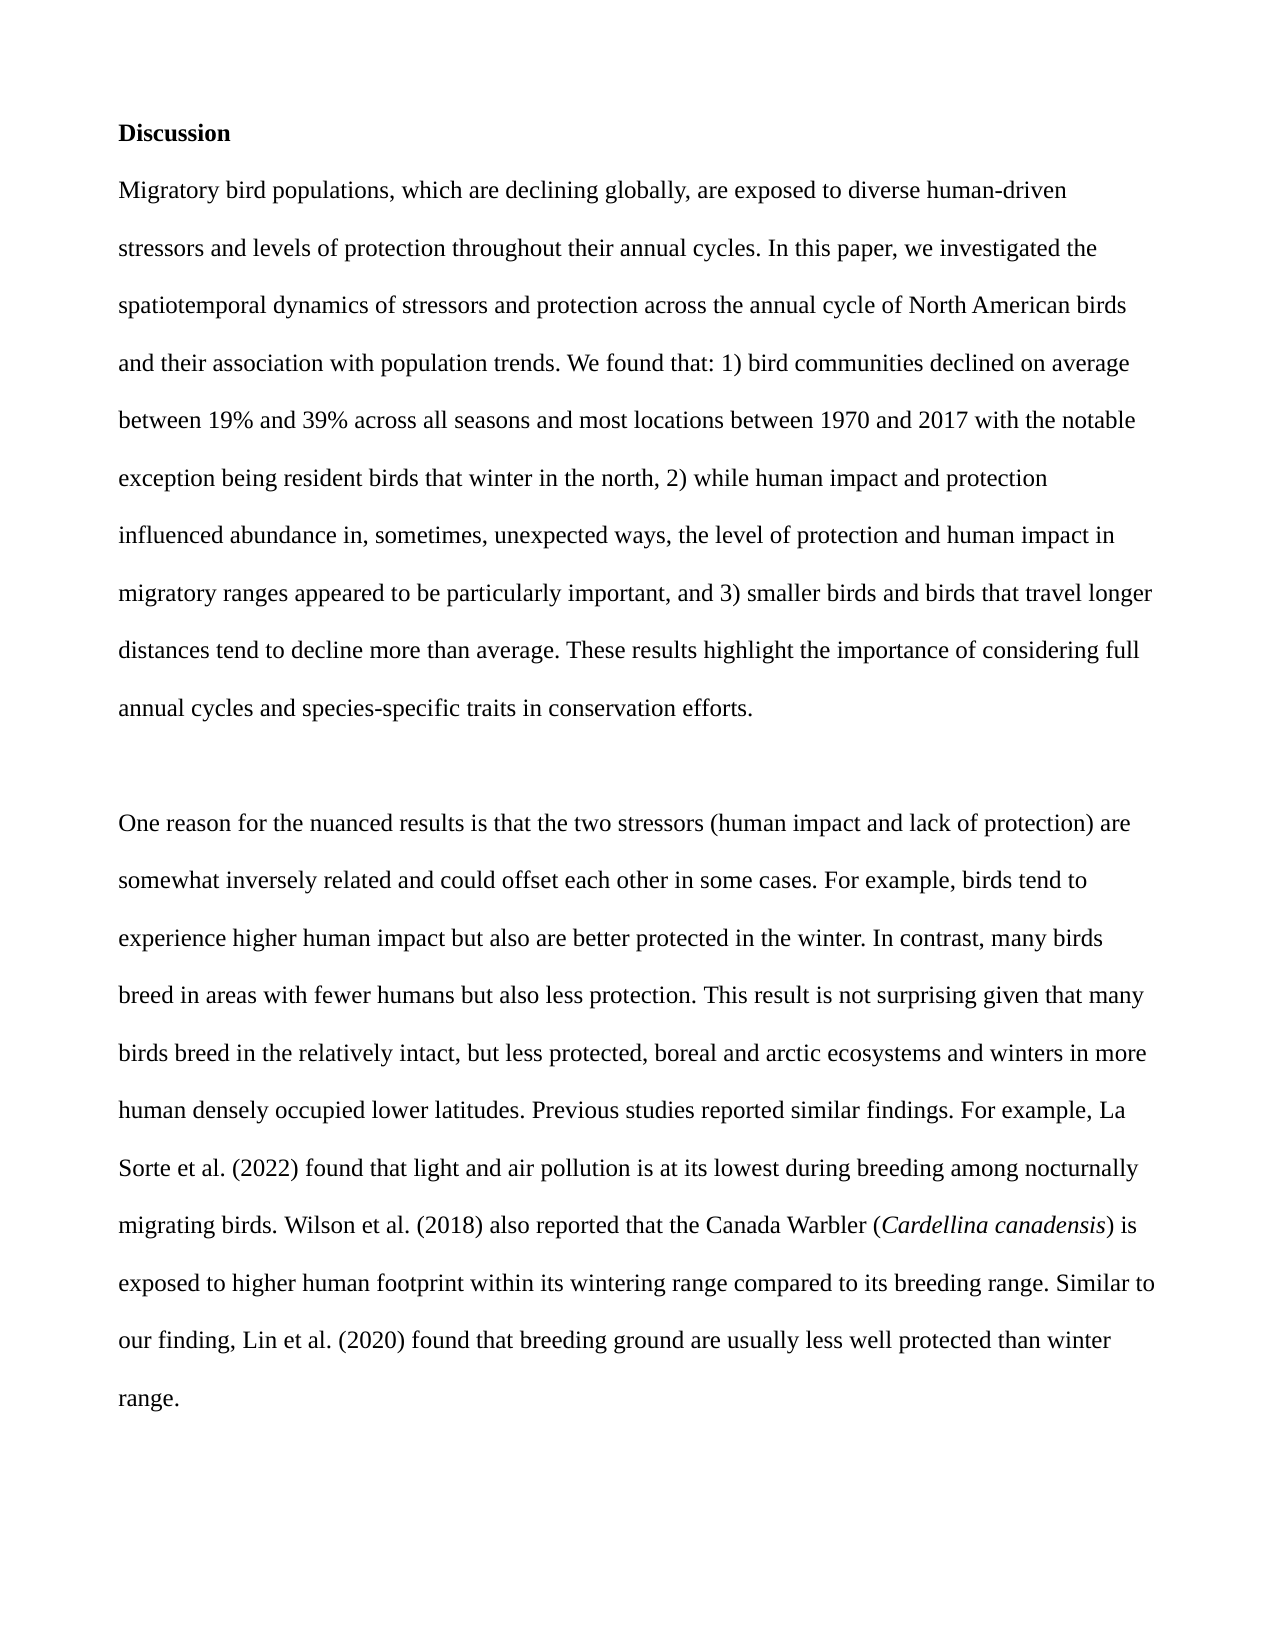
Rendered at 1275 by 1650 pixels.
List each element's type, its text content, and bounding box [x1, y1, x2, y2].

text One reason for the nuanced results is that the two stressors (human impact and lack of protection) are somewhat inversely related and could offset each other in some cases. For example, birds tend to experience higher human impact but also are better protected in the winter. In contrast, many birds breed in areas with fewer humans but also less protection. This result is not surprising given that many birds breed in the relatively intact, but less protected, boreal and arctic ecosystems and winters in more human densely occupied lower latitudes. Previous studies reported similar findings. For example, La Sorte et al. (2022) found that light and air pollution is at its lowest during breeding among nocturnally migrating birds. Wilson et al. (2018) also reported that the Canada Warbler (Cardellina canadensis) is exposed to higher human footprint within its wintering range compared to its breeding range. Similar to our finding, Lin et al. (2020) found that breeding ground are usually less well protected than winter range. [118, 808, 1157, 1412]
text Migratory bird populations, which are declining globally, are exposed to diverse human-driven stressors and levels of protection throughout their annual cycles. In this paper, we investigated the spatiotemporal dynamics of stressors and protection across the annual cycle of North American birds and their association with population trends. We found that: 1) bird communities declined on average between 19% and 39% across all seasons and most locations between 1970 and 2017 with the notable exception being resident birds that winter in the north, 2) while human impact and protection influenced abundance in, sometimes, unexpected ways, the level of protection and human impact in migratory ranges appeared to be particularly important, and 3) smaller birds and birds that travel longer distances tend to decline more than average. These results highlight the importance of considering full annual cycles and species-specific traits in conservation efforts. [118, 176, 1157, 722]
text Discussion [118, 118, 1157, 147]
